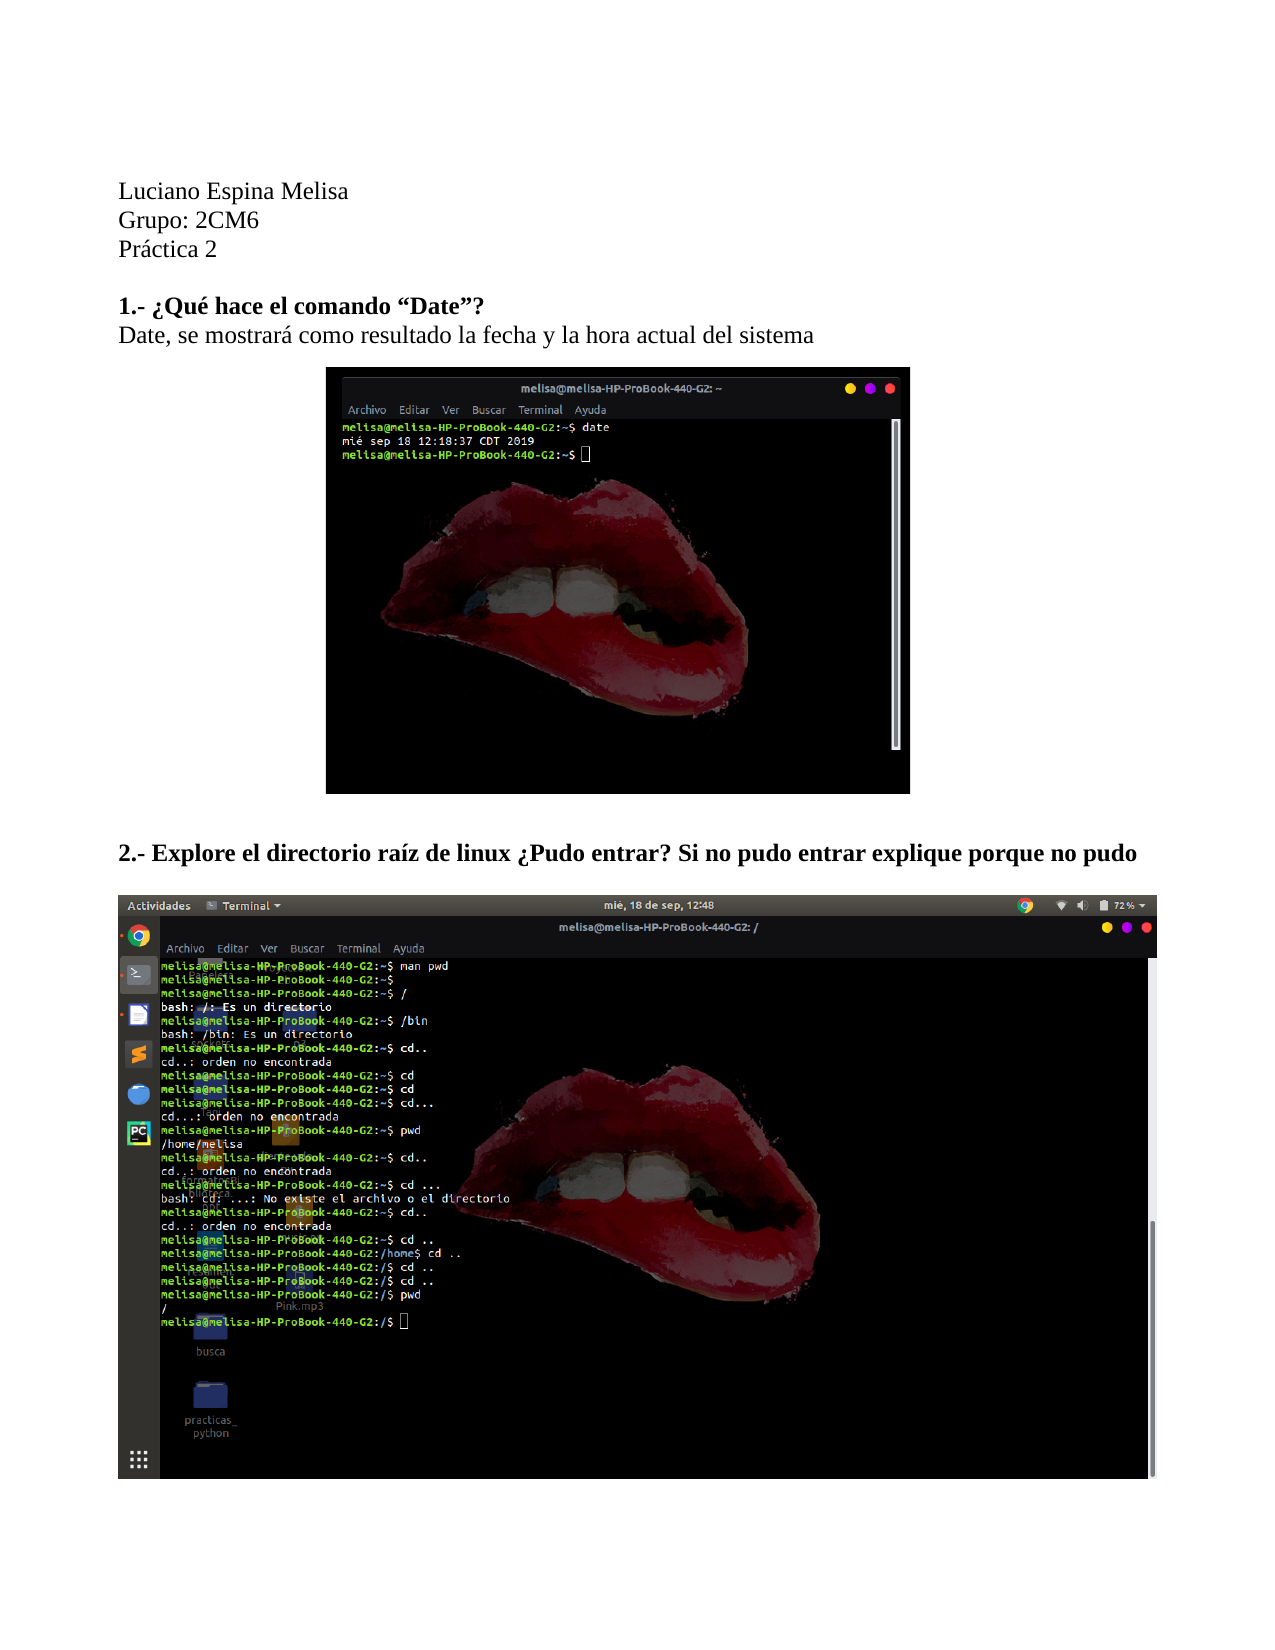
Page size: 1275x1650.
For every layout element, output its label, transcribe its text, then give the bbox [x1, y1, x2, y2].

text Grupo: 2CM6 [118, 205, 1157, 234]
text 2.- Explore el directorio raíz de linux ¿Pudo entrar? Si no pudo entrar explique porque no pudo [118, 838, 1157, 866]
picture [325, 367, 910, 794]
text Luciano Espina Melisa [118, 176, 1157, 205]
text Práctica 2 [118, 234, 1157, 263]
text 1.- ¿Qué hace el comando “Date”? [118, 291, 1157, 320]
text Date, se mostrará como resultado la fecha y la hora actual del sistema [118, 320, 1157, 349]
picture [118, 895, 1157, 1479]
